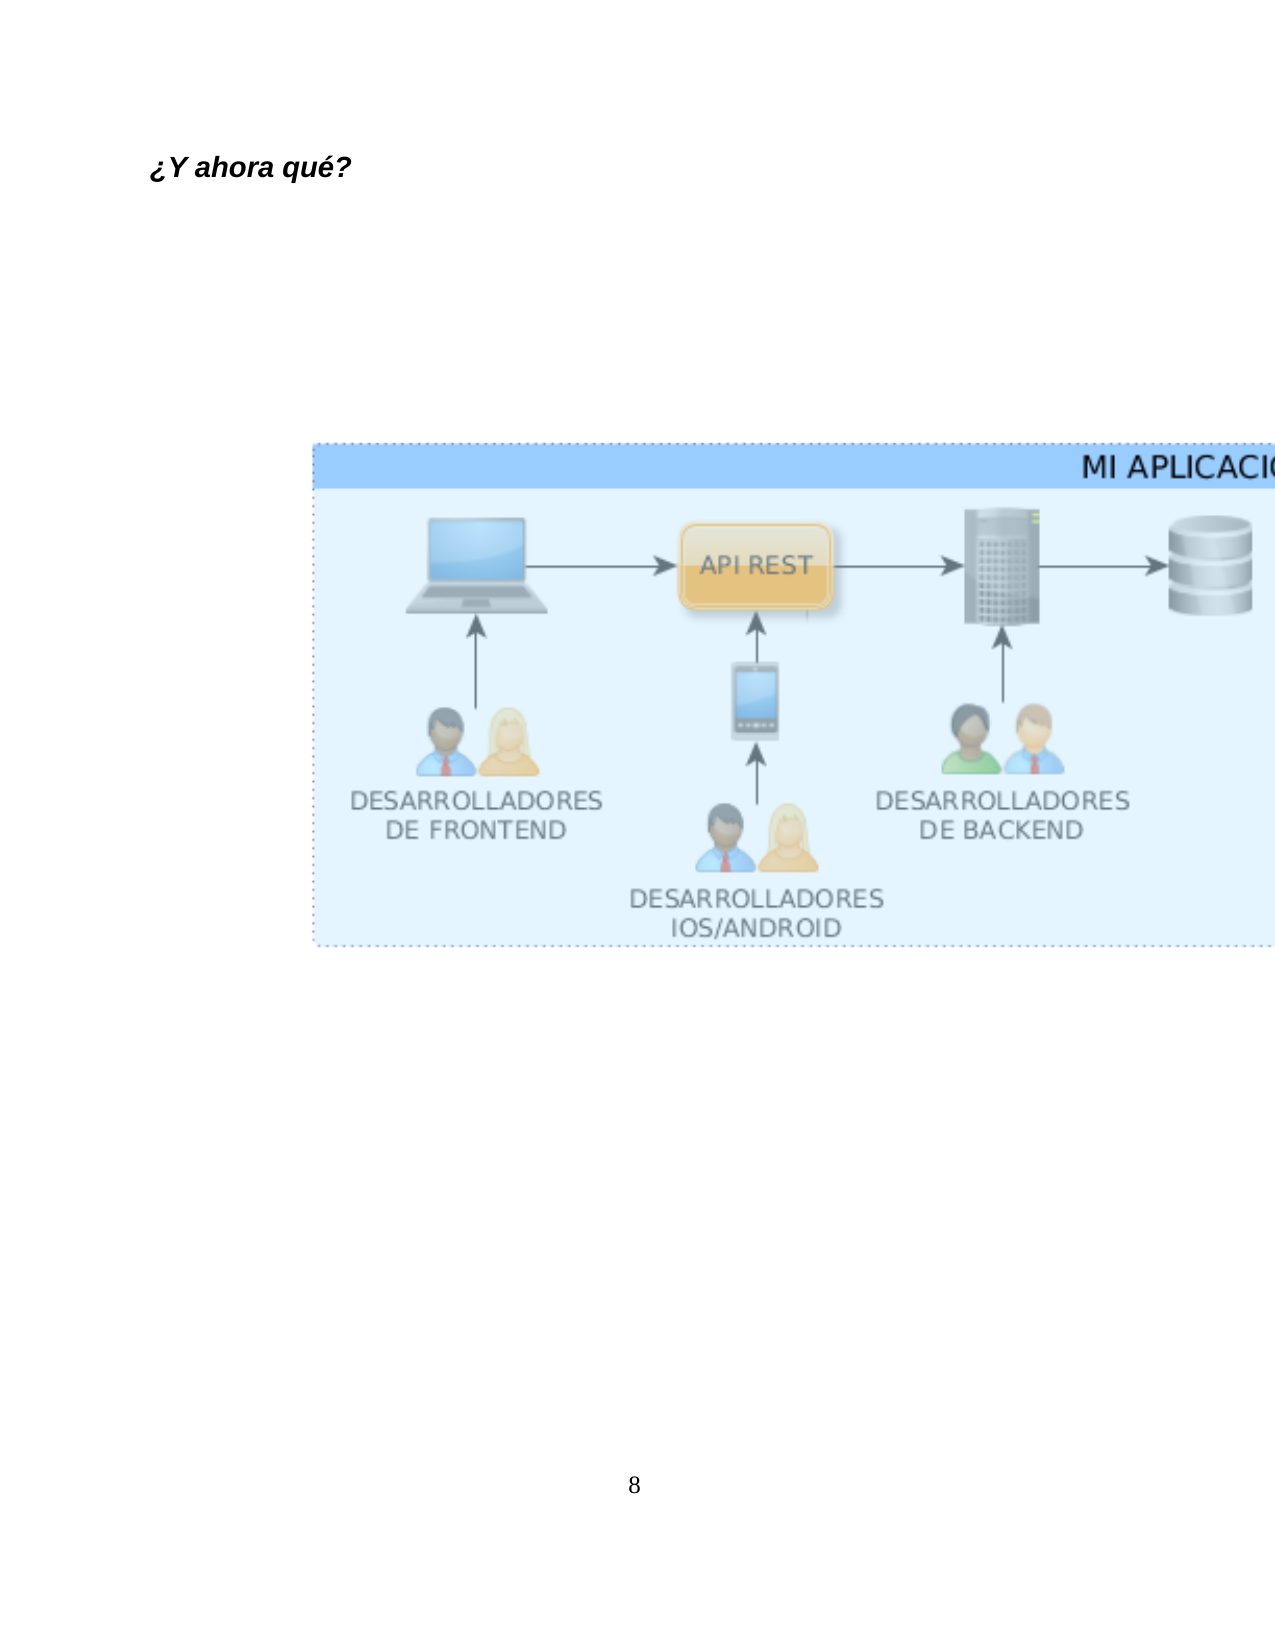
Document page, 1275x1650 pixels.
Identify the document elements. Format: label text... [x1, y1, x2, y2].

subtitle ¿Y ahora qué? [150, 150, 1125, 183]
picture [150, 196, 1275, 1196]
